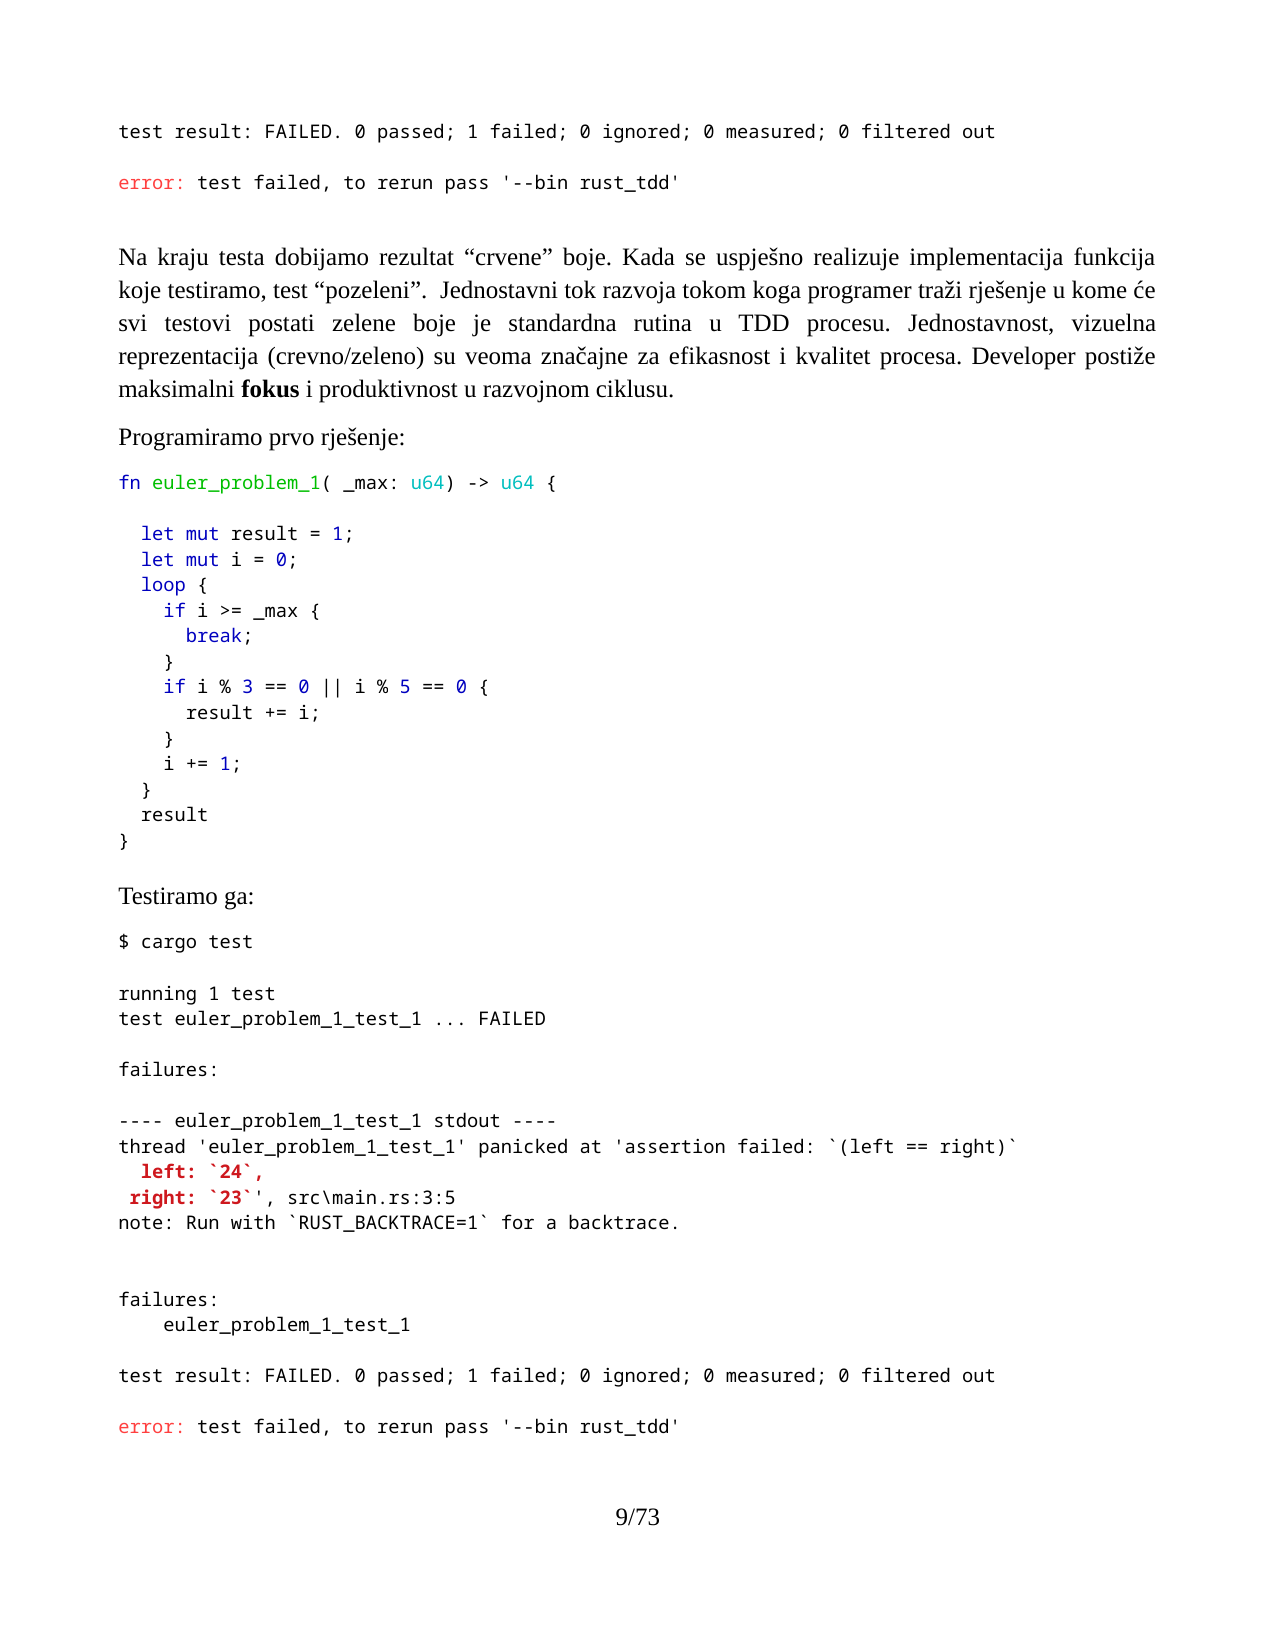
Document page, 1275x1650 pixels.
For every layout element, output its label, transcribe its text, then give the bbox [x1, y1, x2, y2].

text test euler_problem_1_test_1 ... FAILED [118, 1005, 1157, 1031]
text } [118, 725, 1157, 750]
text test result: FAILED. 0 passed; 1 failed; 0 ignored; 0 measured; 0 filtered out [118, 118, 1157, 144]
text loop { [118, 572, 1157, 597]
text test result: FAILED. 0 passed; 1 failed; 0 ignored; 0 measured; 0 filtered out [118, 1363, 1157, 1388]
text Testiramo ga: [118, 881, 1157, 910]
text } [118, 648, 1157, 674]
text if i >= _max { [118, 597, 1157, 623]
text note: Run with `RUST_BACKTRACE=1` for a backtrace. [118, 1209, 1157, 1235]
text result [118, 801, 1157, 827]
text running 1 test [118, 980, 1157, 1005]
text Na kraju testa dobijamo rezultat “crvene” boje. Kada se uspješno realizuje implementacija funkcija koje testiramo, test “pozeleni”. Jednostavni tok razvoja tokom koga programer traži rješenje u kome će svi testovi postati zelene boje je standardna rutina u TDD procesu. Jednostavnost, vizuelna reprezentacija (crevno/zeleno) su veoma značajne za efikasnost i kvalitet procesa. Developer postiže maksimalni fokus i produktivnost u razvojnom ciklusu. [118, 242, 1157, 403]
text Programiramo prvo rješenje: [118, 422, 1157, 451]
text error: test failed, to rerun pass '--bin rust_tdd' [118, 1414, 1157, 1439]
text i += 1; [118, 750, 1157, 776]
text break; [118, 623, 1157, 648]
text right: `23`', src\main.rs:3:5 [118, 1184, 1157, 1209]
text } [118, 827, 1157, 852]
text error: test failed, to rerun pass '--bin rust_tdd' [118, 169, 1157, 195]
text $ cargo test [118, 929, 1157, 954]
text euler_problem_1_test_1 [118, 1312, 1157, 1337]
text let mut result = 1; [118, 521, 1157, 546]
text fn euler_problem_1( _max: u64) -> u64 { [118, 469, 1157, 495]
text failures: [118, 1286, 1157, 1312]
text result += i; [118, 699, 1157, 725]
text left: `24`, [118, 1158, 1157, 1184]
text } [118, 776, 1157, 801]
text ---- euler_problem_1_test_1 stdout ---- [118, 1107, 1157, 1133]
text thread 'euler_problem_1_test_1' panicked at 'assertion failed: `(left == right)` [118, 1133, 1157, 1158]
text failures: [118, 1056, 1157, 1082]
text let mut i = 0; [118, 546, 1157, 572]
text if i % 3 == 0 || i % 5 == 0 { [118, 674, 1157, 699]
